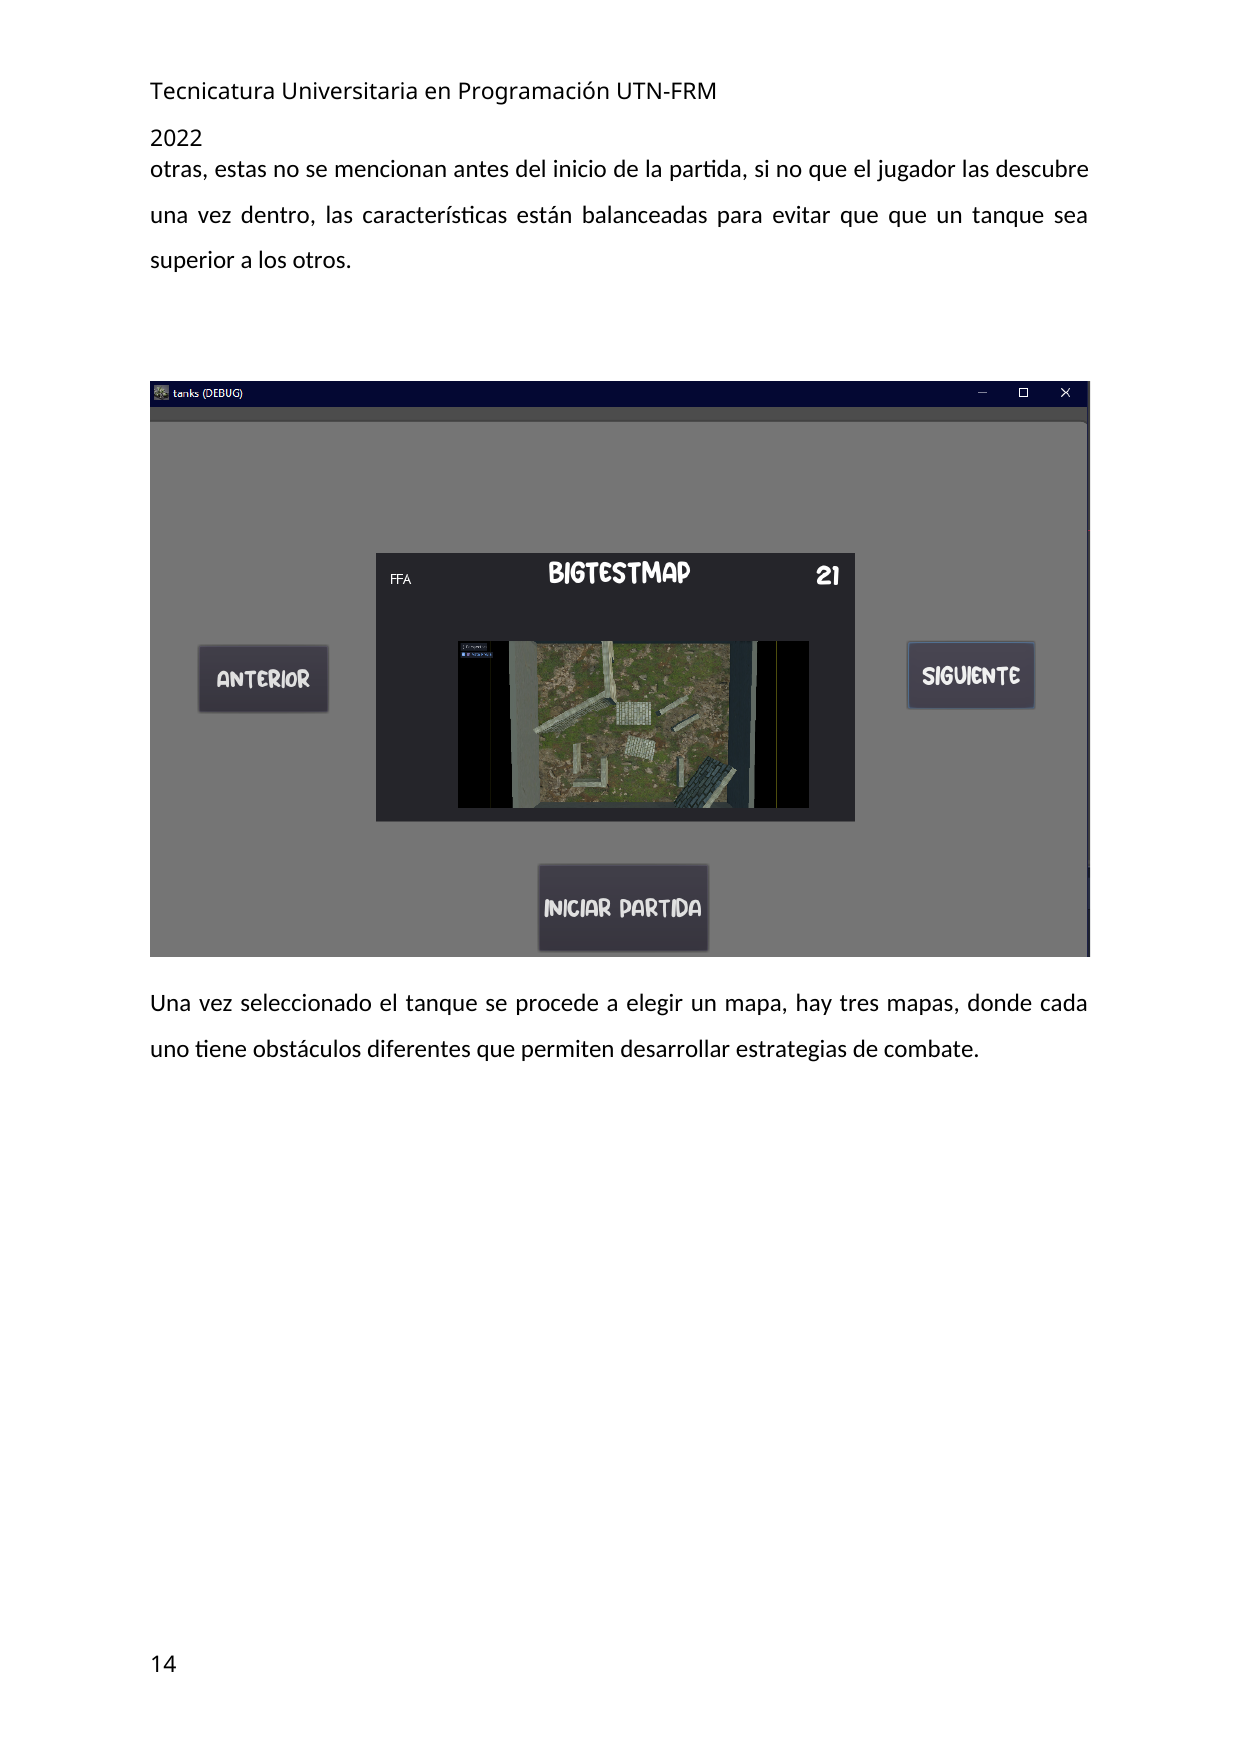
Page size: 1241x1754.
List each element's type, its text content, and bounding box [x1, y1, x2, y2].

picture [150, 381, 1091, 957]
text Una vez seleccionado el tanque se procede a elegir un mapa, hay tres mapas, donde cada uno tiene obstáculos diferentes que permiten desarrollar estrategias de combate. [150, 957, 1090, 1063]
text otras, estas no se mencionan antes del inicio de la partida, si no que el jugador las descubre una vez dentro, las características están balanceadas para evitar que que un tanque sea superior a los otros. [150, 153, 1090, 275]
